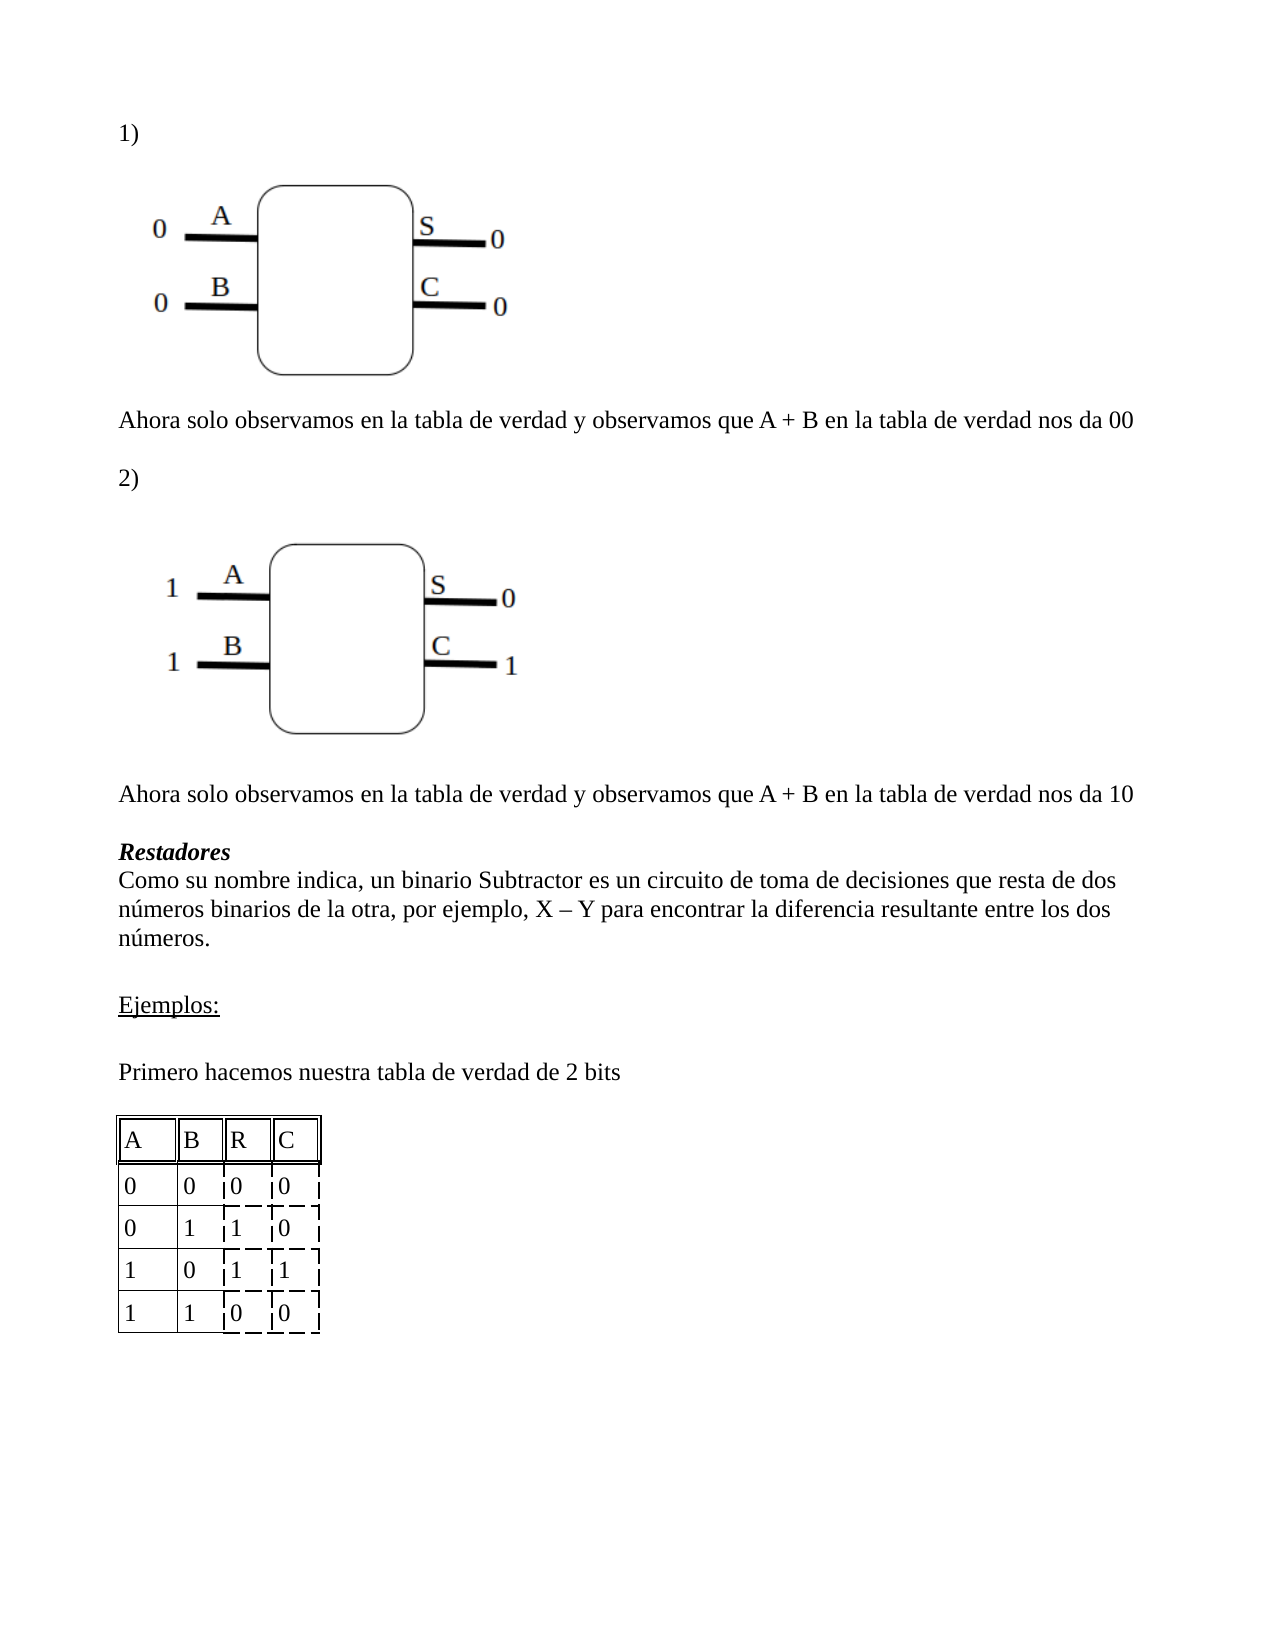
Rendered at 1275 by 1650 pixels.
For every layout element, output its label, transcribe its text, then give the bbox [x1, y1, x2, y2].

table_cell 1 [224, 1248, 272, 1290]
table_cell 0 [178, 1165, 224, 1205]
table_cell 1 [224, 1205, 272, 1247]
picture [144, 515, 549, 753]
table_header A [121, 1120, 175, 1160]
table_header C [275, 1120, 317, 1160]
text Restadores [118, 837, 1157, 866]
table_cell 1 [119, 1249, 177, 1290]
text Ahora solo observamos en la tabla de verdad y observamos que A + B en la tabla de verdad nos da 10 [118, 779, 1157, 808]
table_cell 0 [119, 1165, 177, 1205]
table_header R [227, 1120, 270, 1160]
table_cell 0 [224, 1290, 272, 1332]
table_cell 1 [178, 1206, 224, 1247]
table_cell 1 [178, 1291, 224, 1332]
text 2) [118, 463, 1157, 492]
table_cell 0 [272, 1165, 319, 1205]
table_cell 0 [178, 1249, 224, 1290]
table_cell 0 [272, 1205, 319, 1247]
text Como su nombre indica, un binario Subtractor es un circuito de toma de decisiones que resta de dos números binarios de la otra, por ejemplo, X – Y para encontrar la diferencia resultante entre los dos números. [118, 866, 1157, 952]
table_cell 0 [272, 1290, 319, 1332]
table_header B [180, 1120, 222, 1160]
table_cell 0 [119, 1206, 177, 1247]
text Ejemplos: [118, 990, 1157, 1019]
table_cell 0 [224, 1165, 272, 1205]
table_cell 1 [272, 1248, 319, 1290]
picture [134, 164, 521, 398]
text 1) [118, 118, 1157, 147]
text Primero hacemos nuestra tabla de verdad de 2 bits [118, 1057, 1157, 1086]
table_cell 1 [119, 1291, 177, 1332]
text Ahora solo observamos en la tabla de verdad y observamos que A + B en la tabla de verdad nos da 00 [118, 406, 1157, 434]
